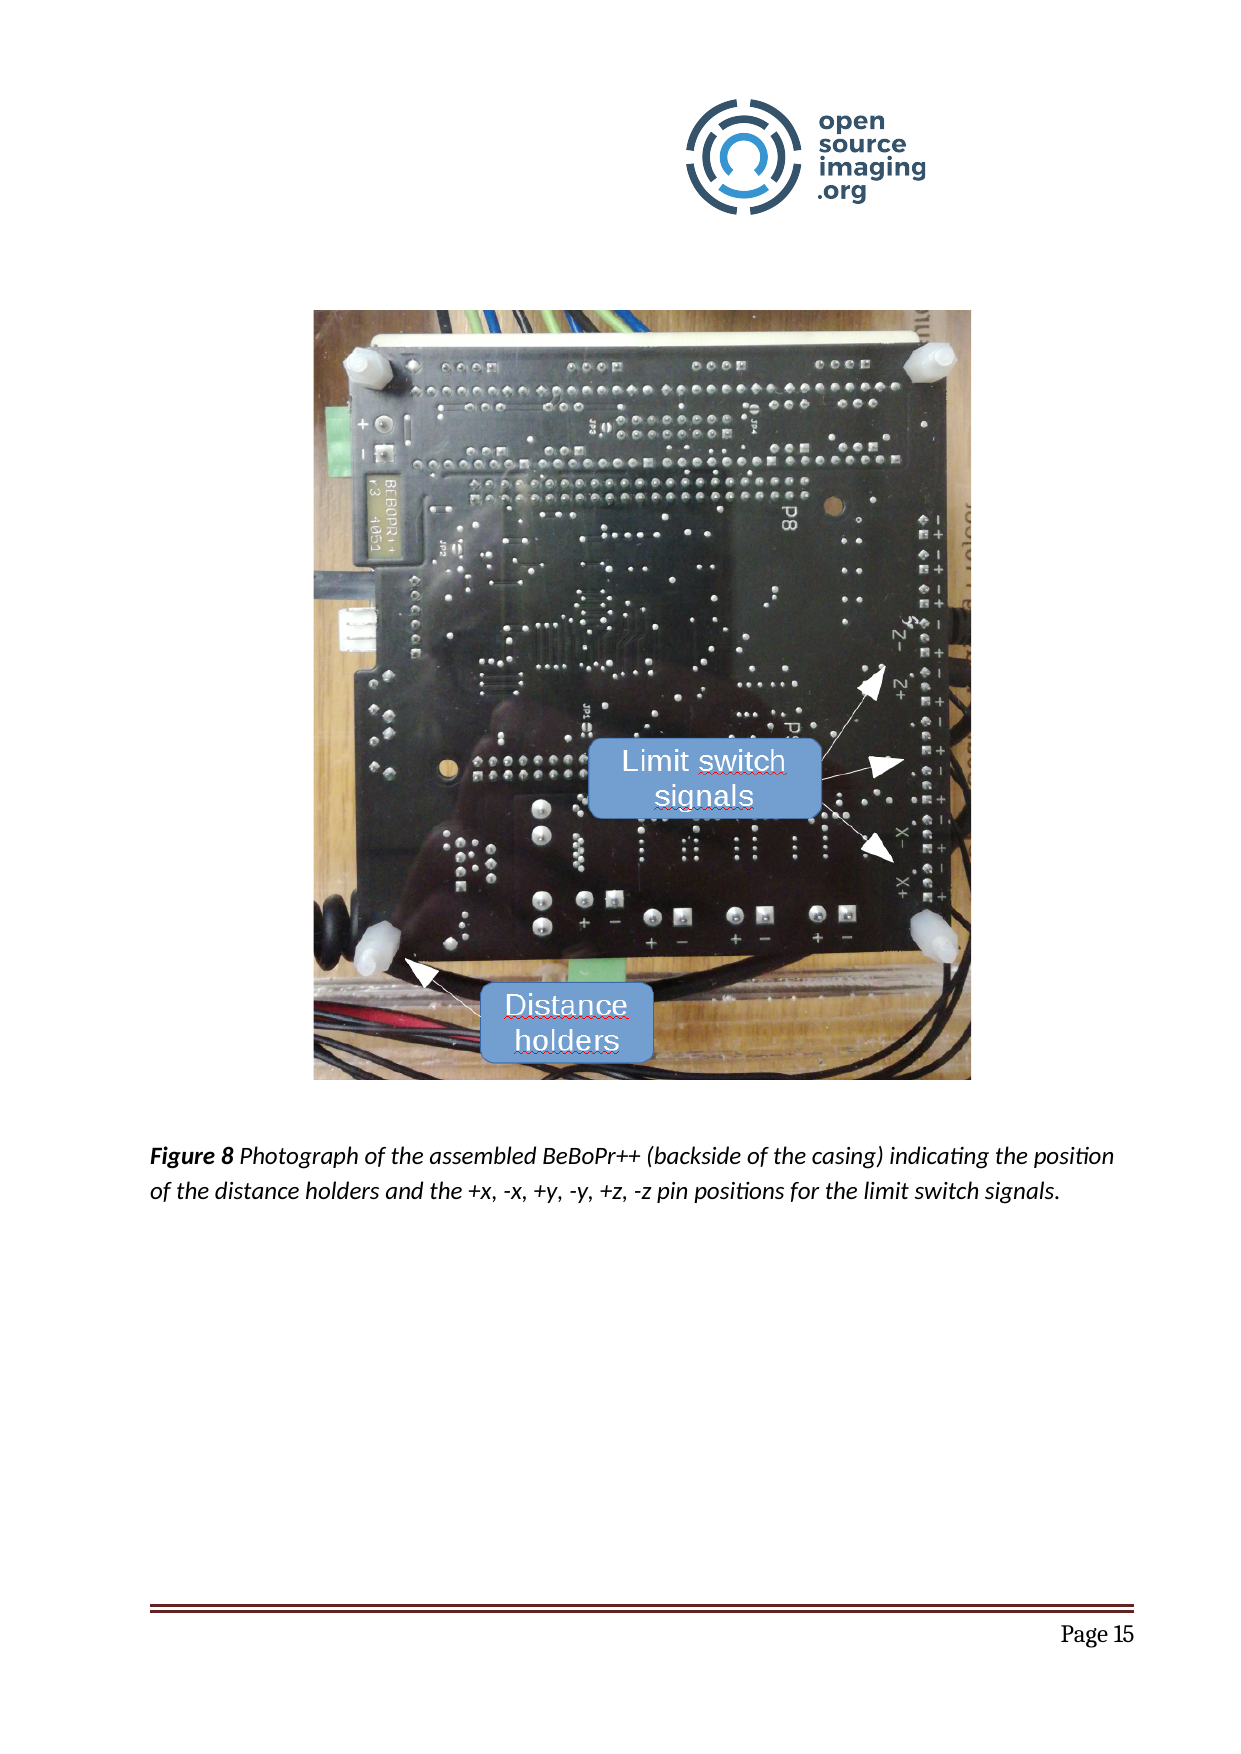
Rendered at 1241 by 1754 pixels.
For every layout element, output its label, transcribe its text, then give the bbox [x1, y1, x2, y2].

list Figure 8 Photograph of the assembled BeBoPr++ (backside of the casing) indicating the position of the distance holders and the +x, -x, +y, -y, +z, -z pin positions for the limit switch signals. [150, 1140, 1134, 1205]
